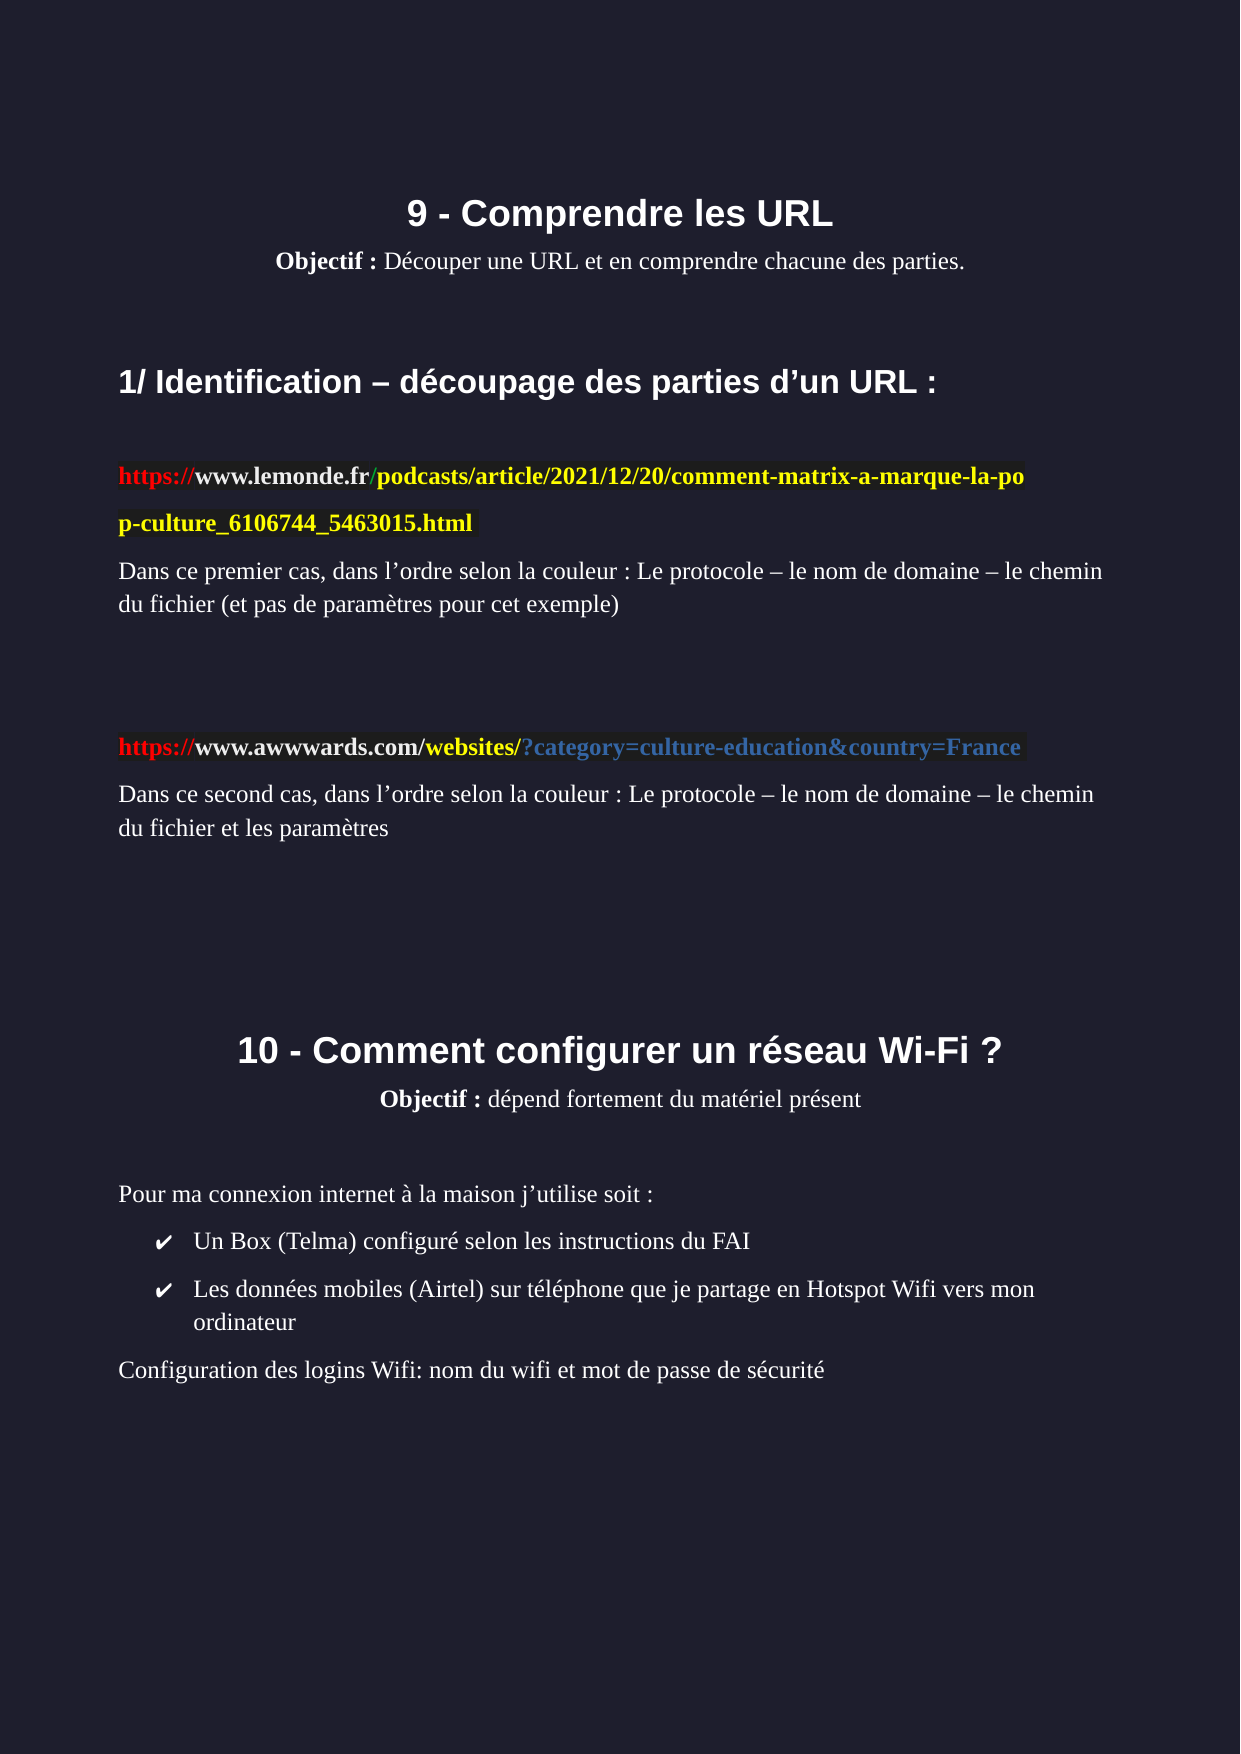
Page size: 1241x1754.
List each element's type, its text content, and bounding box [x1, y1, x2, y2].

list Un Box (Telma) configuré selon les instructions du FAI [156, 1226, 1122, 1255]
text Pour ma connexion internet à la maison j’utilise soit : [118, 1179, 1122, 1208]
subtitle 1/ Identification – découpage des parties d’un URL : [118, 362, 1122, 401]
text Configuration des logins Wifi: nom du wifi et mot de passe de sécurité [118, 1355, 1122, 1383]
list Les données mobiles (Airtel) sur téléphone que je partage en Hotspot Wifi vers mon ordinateur [156, 1274, 1122, 1336]
text Dans ce premier cas, dans l’ordre selon la couleur : Le protocole – le nom de domaine – le chemin du fichier (et pas de paramètres pour cet exemple) [118, 556, 1122, 618]
text https://www.lemonde.fr/podcasts/article/2021/12/20/comment-matrix-a-marque-la-po [118, 461, 1122, 490]
subtitle 10 - Comment configurer un réseau Wi-Fi ? [118, 1028, 1122, 1071]
text p-culture_6106744_5463015.html [118, 508, 1122, 537]
text Dans ce second cas, dans l’ordre selon la couleur : Le protocole – le nom de domaine – le chemin du fichier et les paramètres [118, 779, 1122, 841]
text Objectif : Découper une URL et en comprendre chacune des parties. [118, 246, 1122, 275]
subtitle 9 - Comprendre les URL [118, 191, 1122, 234]
text https://www.awwwards.com/websites/?category=culture-education&country=France [118, 732, 1122, 761]
text Objectif : dépend fortement du matériel présent [118, 1084, 1122, 1112]
